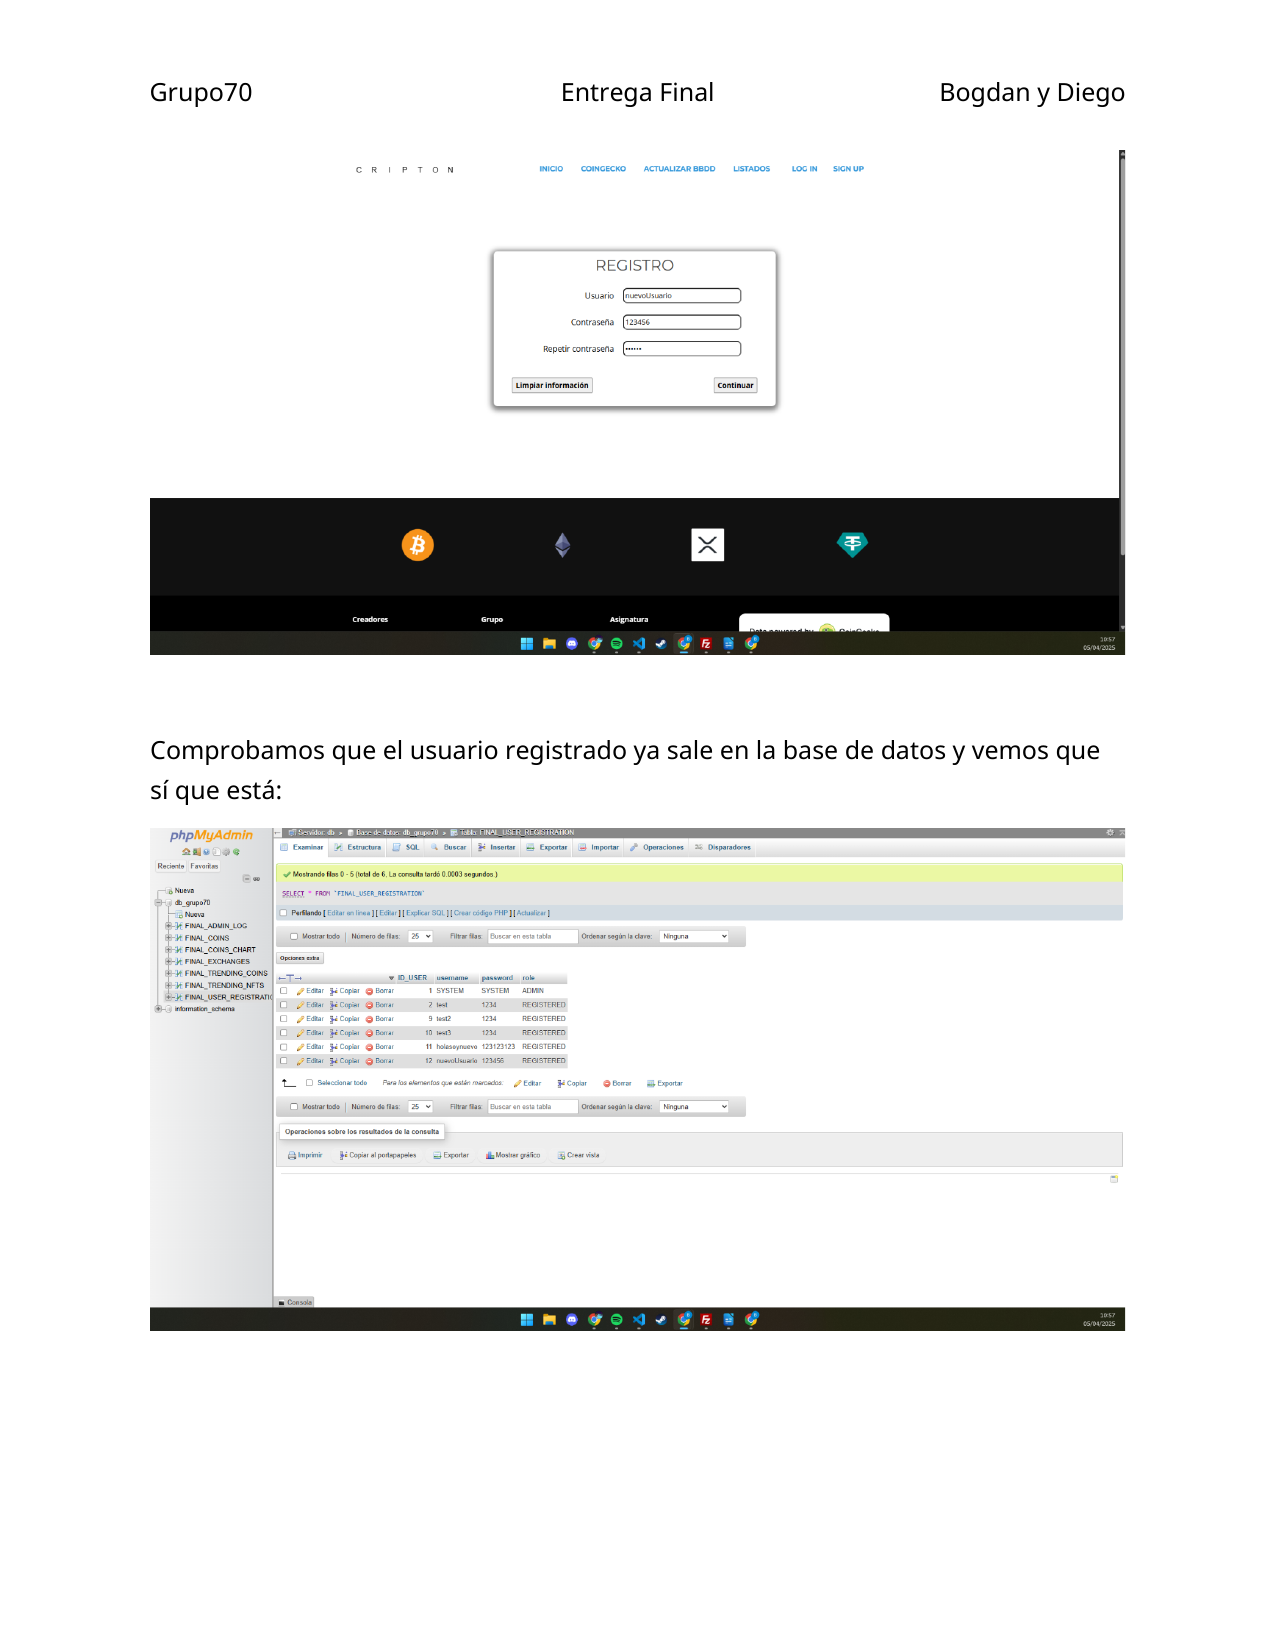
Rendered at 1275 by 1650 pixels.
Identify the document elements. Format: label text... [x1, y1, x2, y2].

text Comprobamos que el usuario registrado ya sale en la base de datos y vemos que sí que está: [150, 733, 1125, 806]
